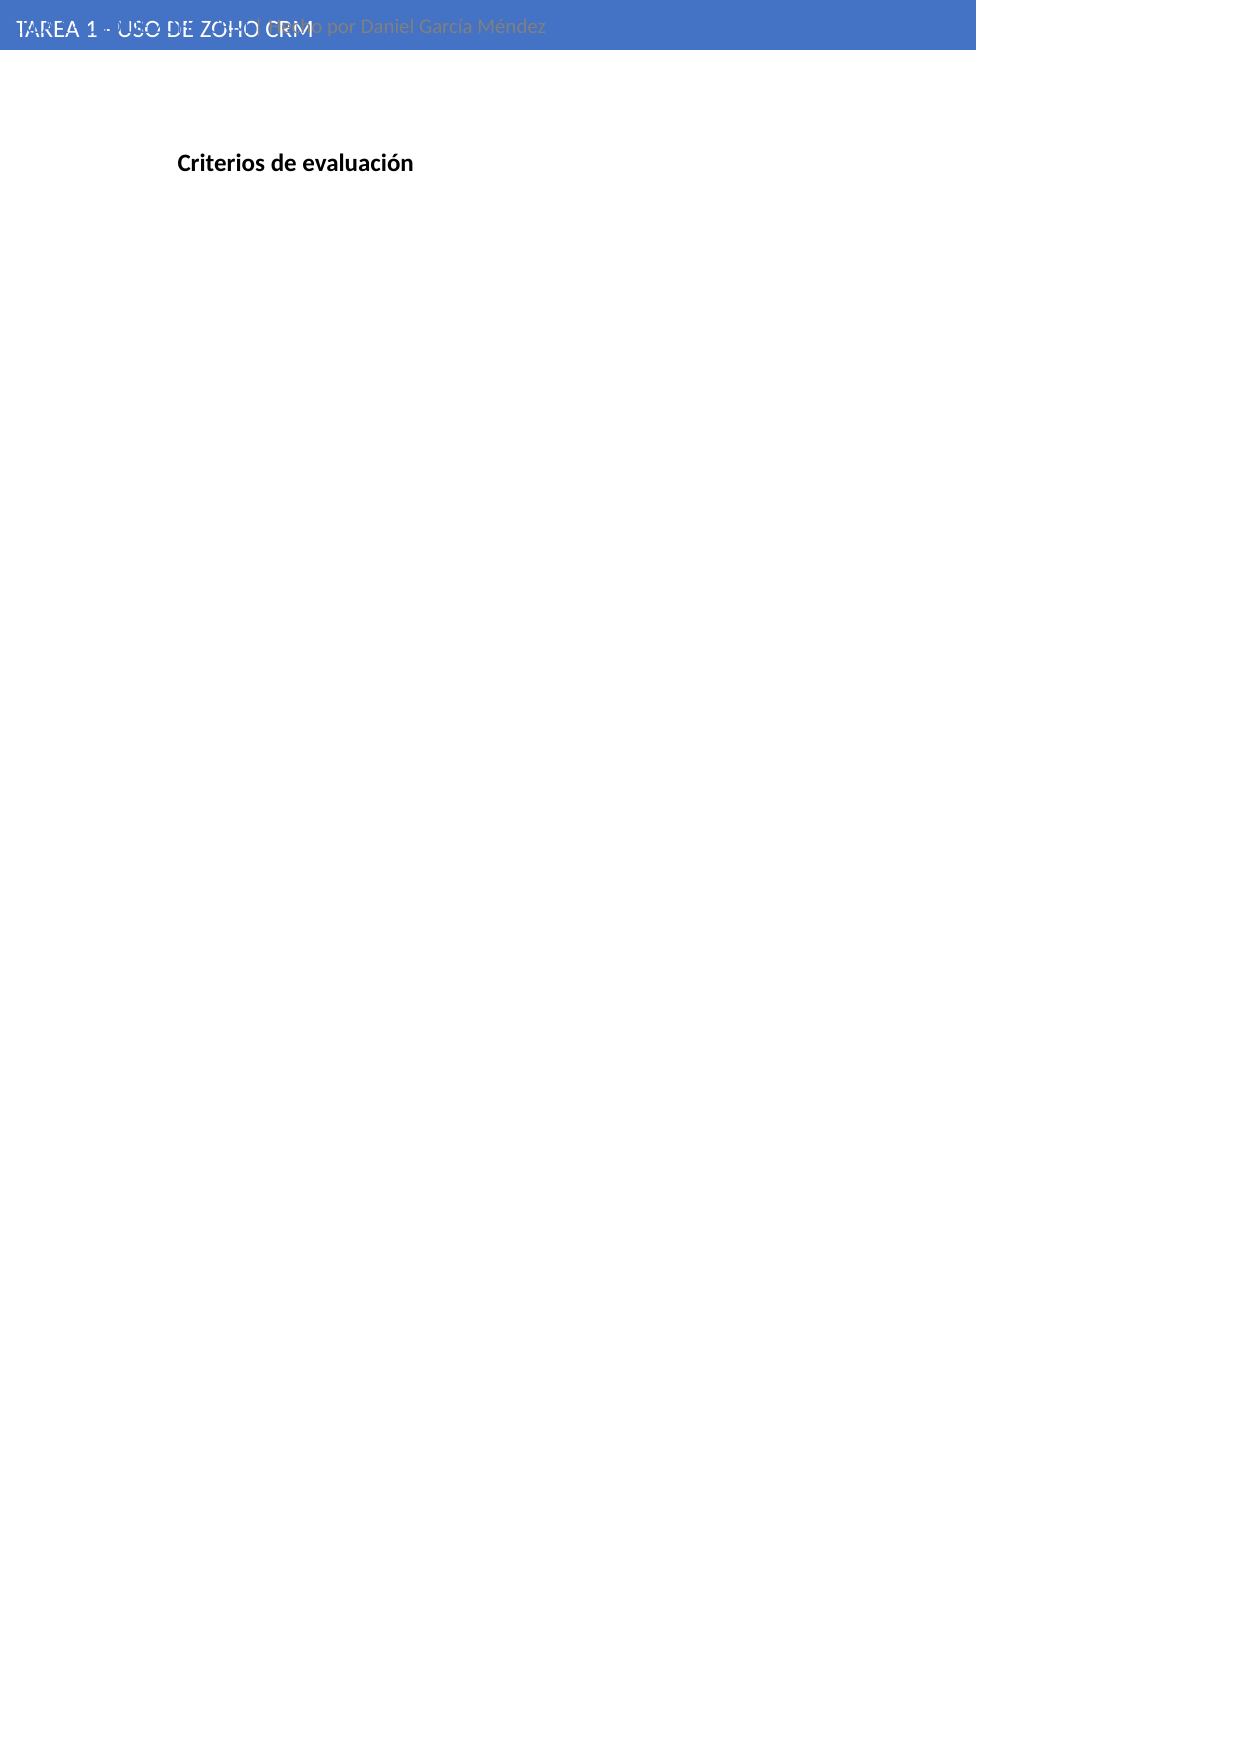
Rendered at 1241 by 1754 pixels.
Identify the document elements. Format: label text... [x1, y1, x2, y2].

text Criterios de evaluación [177, 148, 1063, 178]
